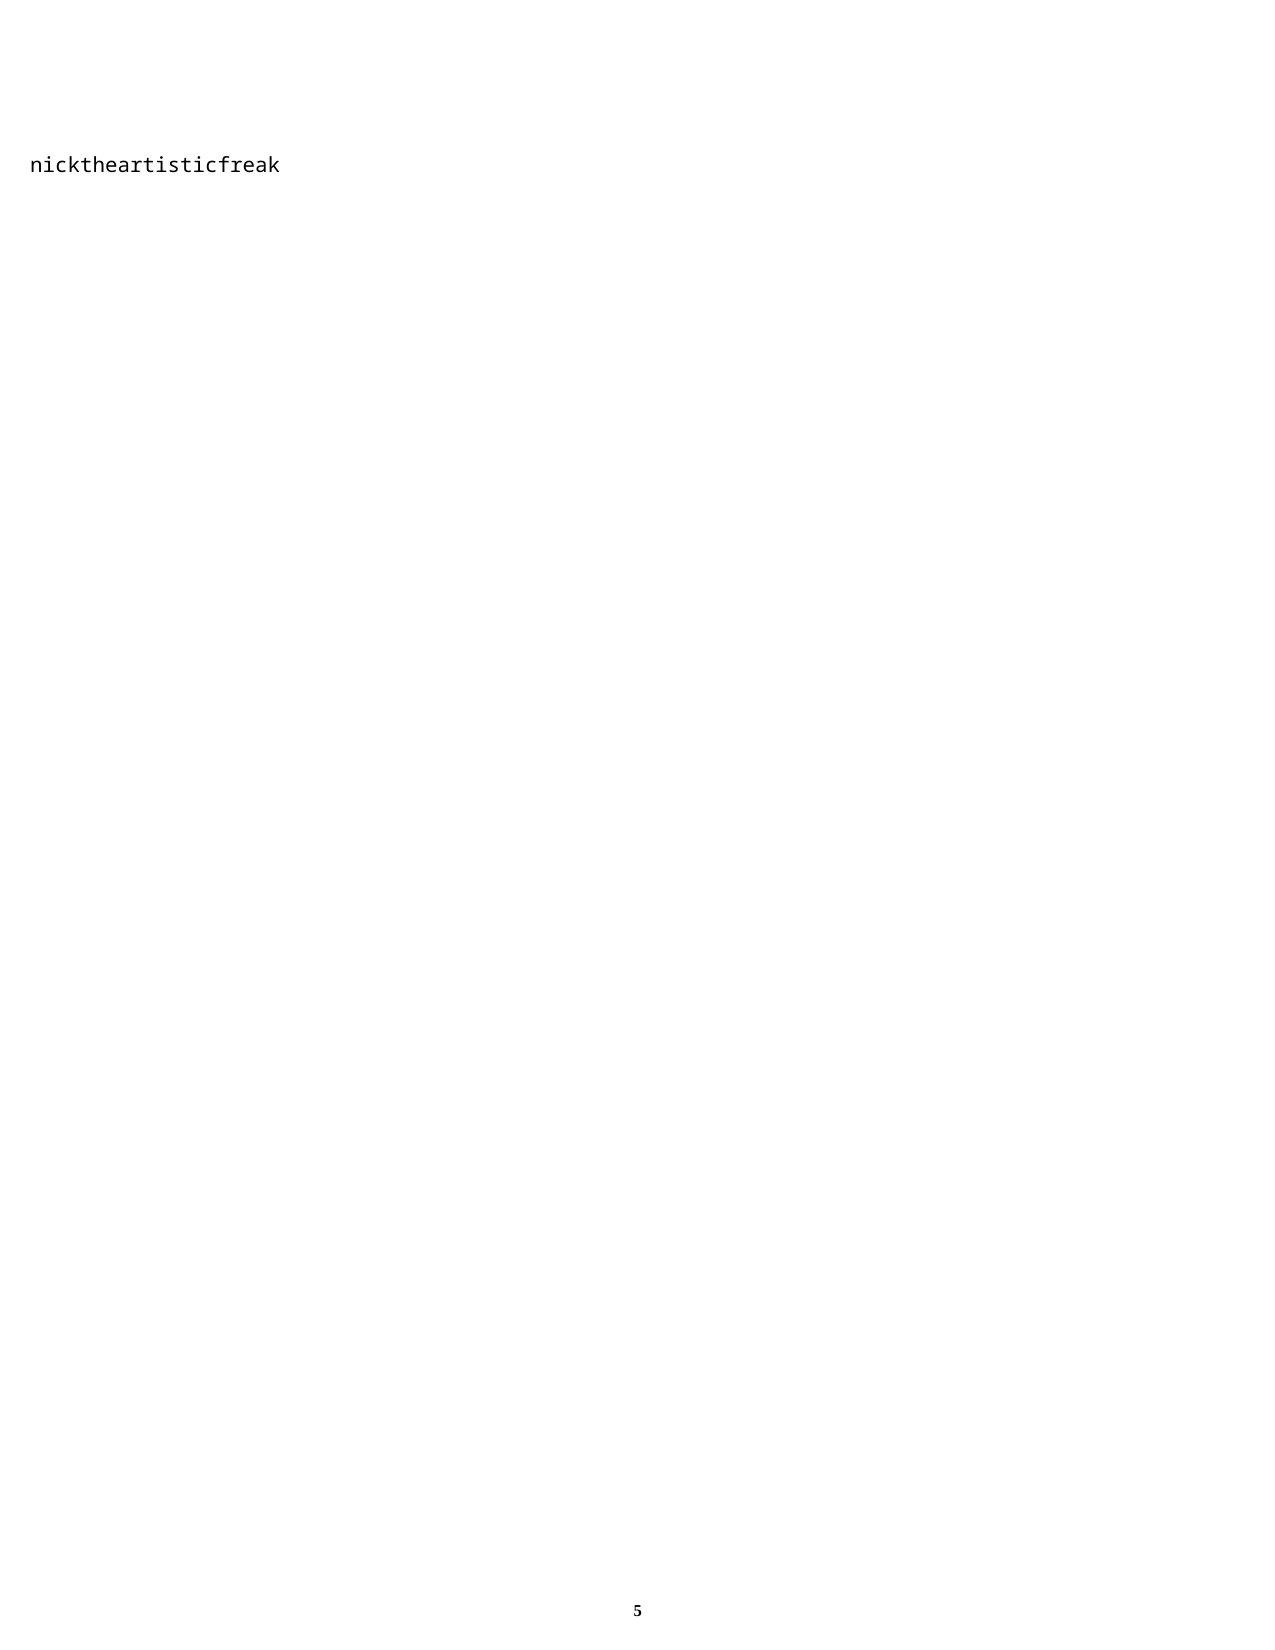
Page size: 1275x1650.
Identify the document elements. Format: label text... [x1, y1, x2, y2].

text nicktheartisticfreak [30, 150, 637, 178]
